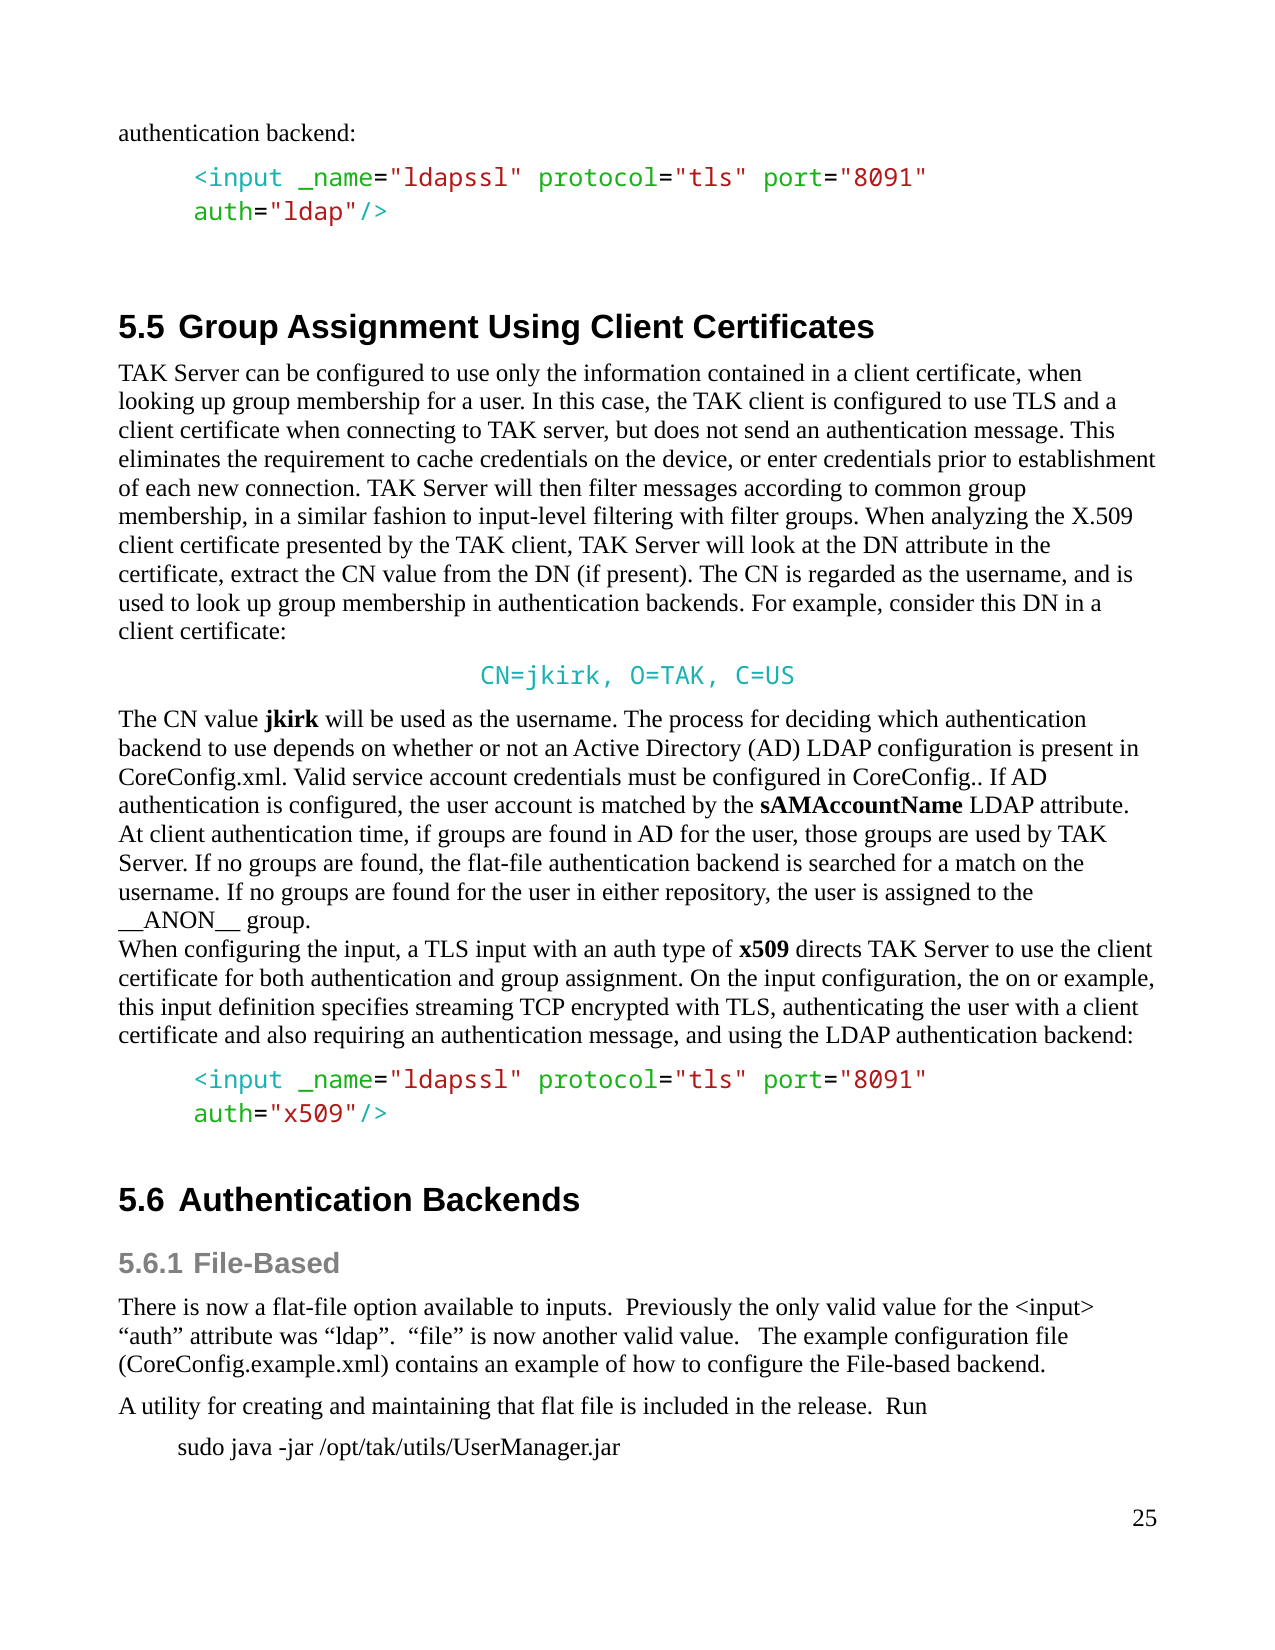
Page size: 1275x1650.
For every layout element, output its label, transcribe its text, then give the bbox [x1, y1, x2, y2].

text The CN value jkirk will be used as the username. The process for deciding which authentication backend to use depends on whether or not an Active Directory (AD) LDAP configuration is present in CoreConfig.xml. Valid service account credentials must be configured in CoreConfig.. If AD authentication is configured, the user account is matched by the sAMAccountName LDAP attribute. At client authentication time, if groups are found in AD for the user, those groups are used by TAK Server. If no groups are found, the flat-file authentication backend is searched for a match on the username. If no groups are found for the user in either repository, the user is assigned to the __ANON__ group. [118, 704, 1157, 934]
text TAK Server can be configured to use only the information contained in a client certificate, when looking up group membership for a user. In this case, the TAK client is configured to use TLS and a client certificate when connecting to TAK server, but does not send an authentication message. This eliminates the requirement to cache credentials on the device, or enter credentials prior to establishment of each new connection. TAK Server will then filter messages according to common group membership, in a similar fashion to input-level filtering with filter groups. When analyzing the X.509 client certificate presented by the TAK client, TAK Server will look at the DN attribute in the certificate, extract the CN value from the DN (if present). The CN is regarded as the username, and is used to look up group membership in authentication backends. For example, consider this DN in a client certificate: [118, 358, 1157, 645]
text When configuring the input, a TLS input with an auth type of x509 directs TAK Server to use the client certificate for both authentication and group assignment. On the input configuration, the on or example, this input definition specifies streaming TCP encrypted with TLS, authenticating the user with a client certificate and also requiring an authentication message, and using the LDAP authentication backend: [118, 934, 1157, 1049]
text sudo java -jar /opt/tak/utils/UserManager.jar [177, 1432, 1098, 1461]
subtitle Authentication Backends [118, 1180, 1157, 1219]
text <input _name="ldapssl" protocol="tls" port="8091" auth="ldap"/> [118, 159, 1098, 256]
subtitle Group Assignment Using Client Certificates [118, 307, 1157, 345]
text A utility for creating and maintaining that flat file is included in the release. Run [118, 1391, 1157, 1419]
text authentication backend: [118, 118, 1157, 147]
text There is now a flat-file option available to inputs. Previously the only valid value for the <input> “auth” attribute was “ldap”. “file” is now another valid value. The example configuration file (CoreConfig.example.xml) contains an example of how to configure the File-based backend. [118, 1292, 1157, 1378]
text <input _name="ldapssl" protocol="tls" port="8091" auth="x509"/> [118, 1062, 1098, 1130]
text CN=jkirk, O=TAK, C=US [118, 658, 1157, 692]
subtitle File-Based [118, 1246, 1157, 1279]
